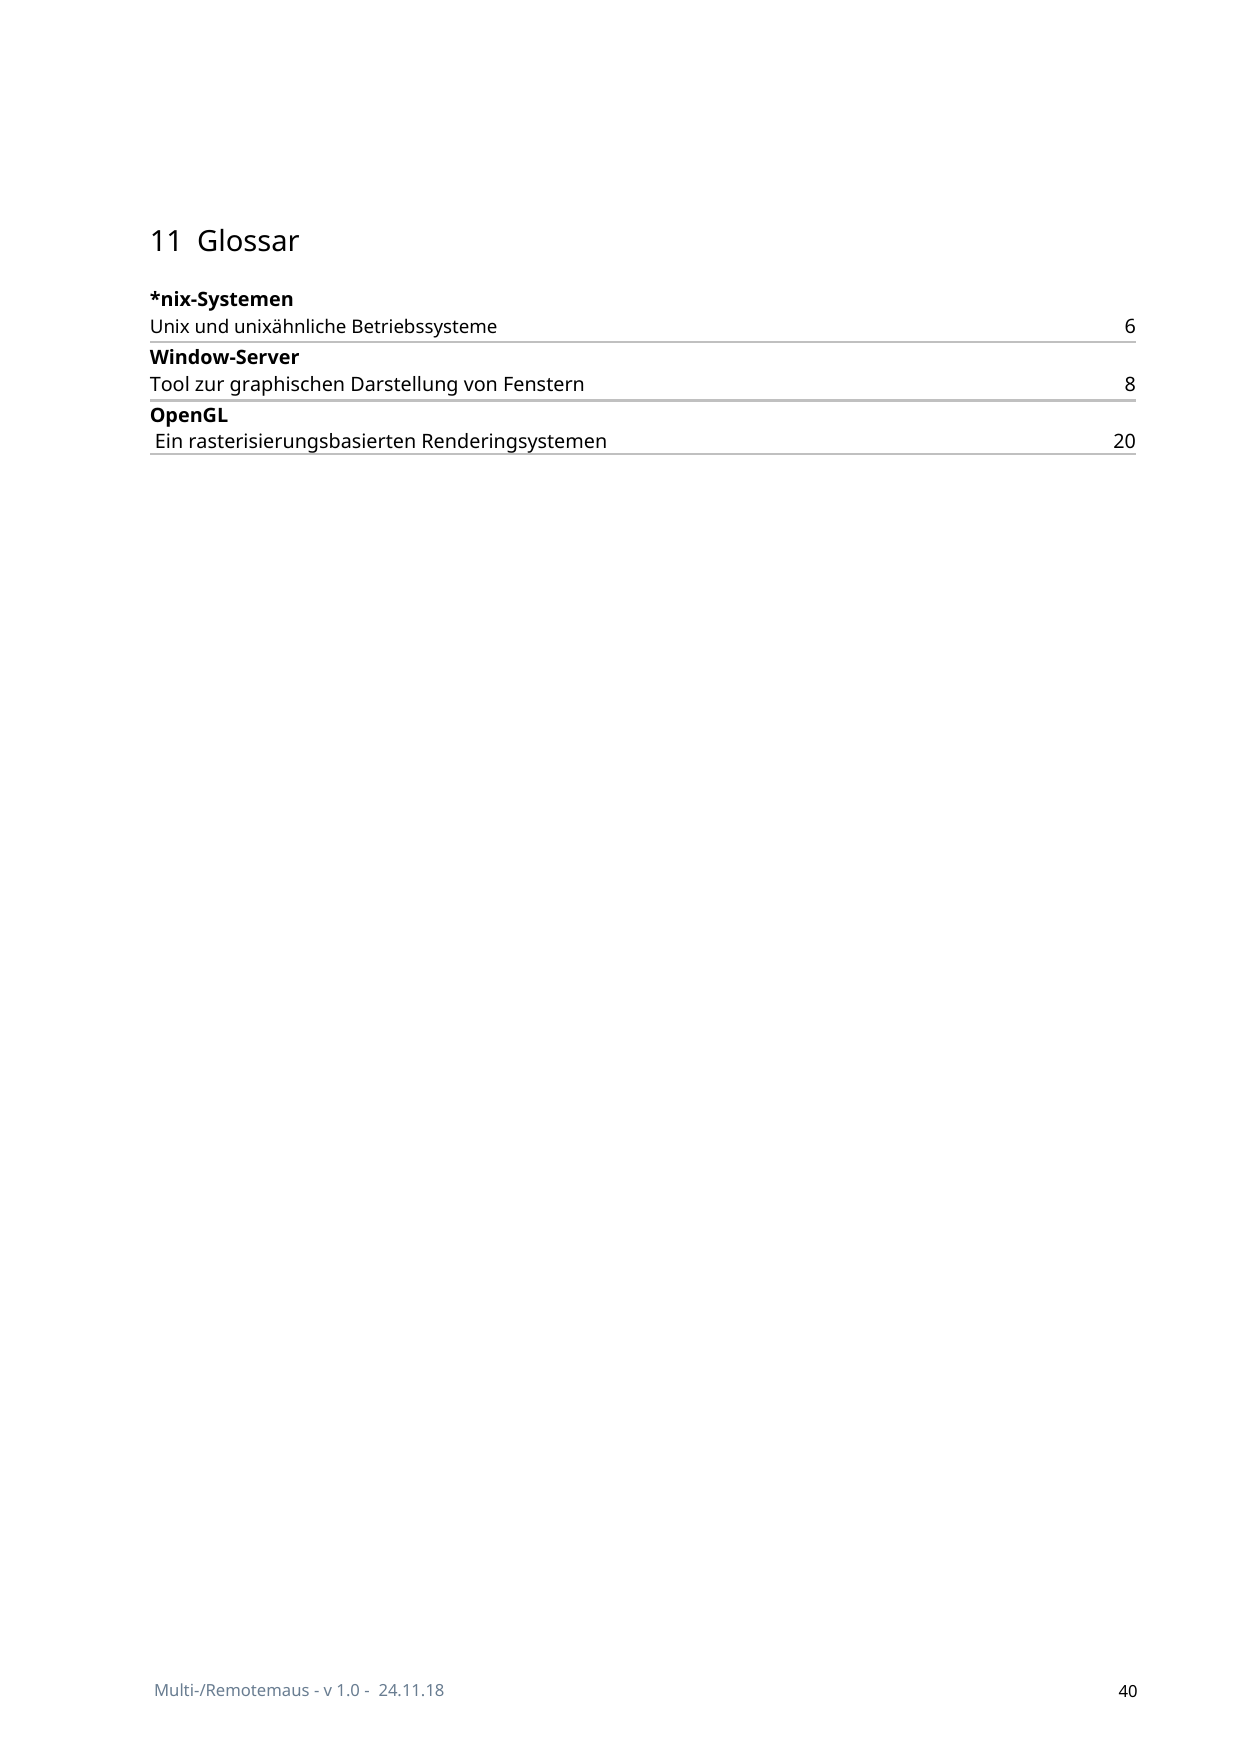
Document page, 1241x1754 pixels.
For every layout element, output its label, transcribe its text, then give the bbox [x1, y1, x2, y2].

text Ein rasterisierungsbasierten Renderingsystemen 20 [149, 428, 1136, 455]
text Unix und unixähnliche Betriebssysteme 6 [149, 312, 1136, 343]
text OpenGL [149, 402, 1136, 428]
text Window-Server [149, 343, 1136, 370]
subtitle Glossar [149, 221, 1136, 260]
text Tool zur graphischen Darstellung von Fenstern 8 [149, 370, 1136, 402]
text *nix-Systemen [149, 285, 1136, 312]
